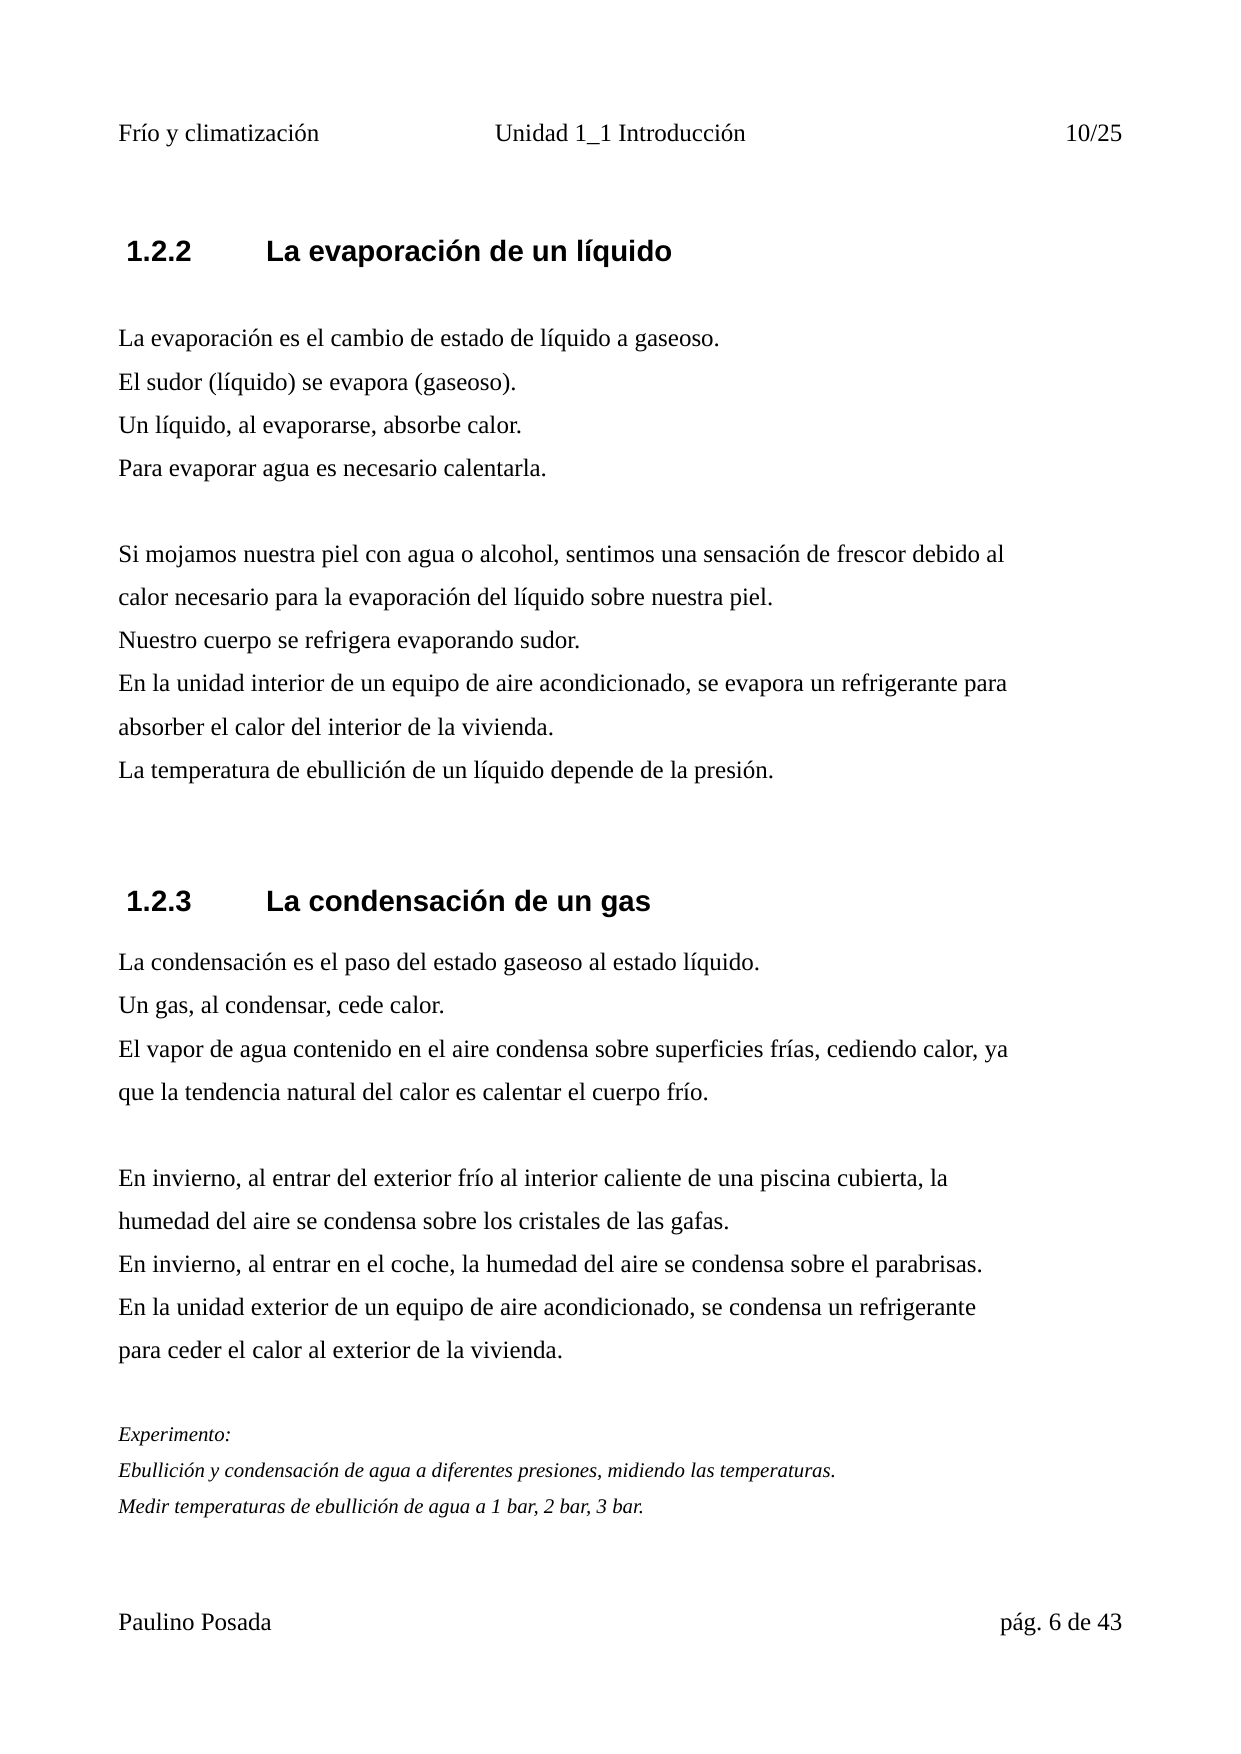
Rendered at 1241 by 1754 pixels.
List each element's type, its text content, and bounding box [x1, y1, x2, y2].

text La temperatura de ebullición de un líquido depende de la presión. [118, 755, 1122, 783]
text El sudor (líquido) se evapora (gaseoso). [118, 367, 1122, 395]
text En la unidad interior de un equipo de aire acondicionado, se evapora un refrigerante para [118, 668, 1122, 697]
text Medir temperaturas de ebullición de agua a 1 bar, 2 bar, 3 bar. [118, 1494, 1122, 1518]
text La condensación es el paso del estado gaseoso al estado líquido. [118, 947, 1122, 976]
text Para evaporar agua es necesario calentarla. [118, 453, 1122, 482]
text La evaporación es el cambio de estado de líquido a gaseoso. [118, 323, 1122, 352]
text humedad del aire se condensa sobre los cristales de las gafas. [118, 1206, 1122, 1235]
subtitle La condensación de un gas [118, 884, 1122, 918]
text para ceder el calor al exterior de la vivienda. [118, 1336, 1122, 1364]
text Un gas, al condensar, cede calor. [118, 991, 1122, 1019]
text Ebullición y condensación de agua a diferentes presiones, midiendo las temperaturas. [118, 1458, 1122, 1482]
text que la tendencia natural del calor es calentar el cuerpo frío. [118, 1077, 1122, 1106]
text En invierno, al entrar en el coche, la humedad del aire se condensa sobre el parabrisas. [118, 1249, 1122, 1278]
text Un líquido, al evaporarse, absorbe calor. [118, 410, 1122, 438]
text Nuestro cuerpo se refrigera evaporando sudor. [118, 625, 1122, 654]
text En invierno, al entrar del exterior frío al interior caliente de una piscina cubierta, la [118, 1163, 1122, 1192]
text absorber el calor del interior de la vivienda. [118, 712, 1122, 740]
text Si mojamos nuestra piel con agua o alcohol, sentimos una sensación de frescor debido al [118, 539, 1122, 568]
text calor necesario para la evaporación del líquido sobre nuestra piel. [118, 582, 1122, 611]
subtitle La evaporación de un líquido [118, 234, 1122, 268]
text El vapor de agua contenido en el aire condensa sobre superficies frías, cediendo calor, ya [118, 1034, 1122, 1062]
text Experimento: [118, 1422, 1122, 1446]
text En la unidad exterior de un equipo de aire acondicionado, se condensa un refrigerante [118, 1292, 1122, 1321]
